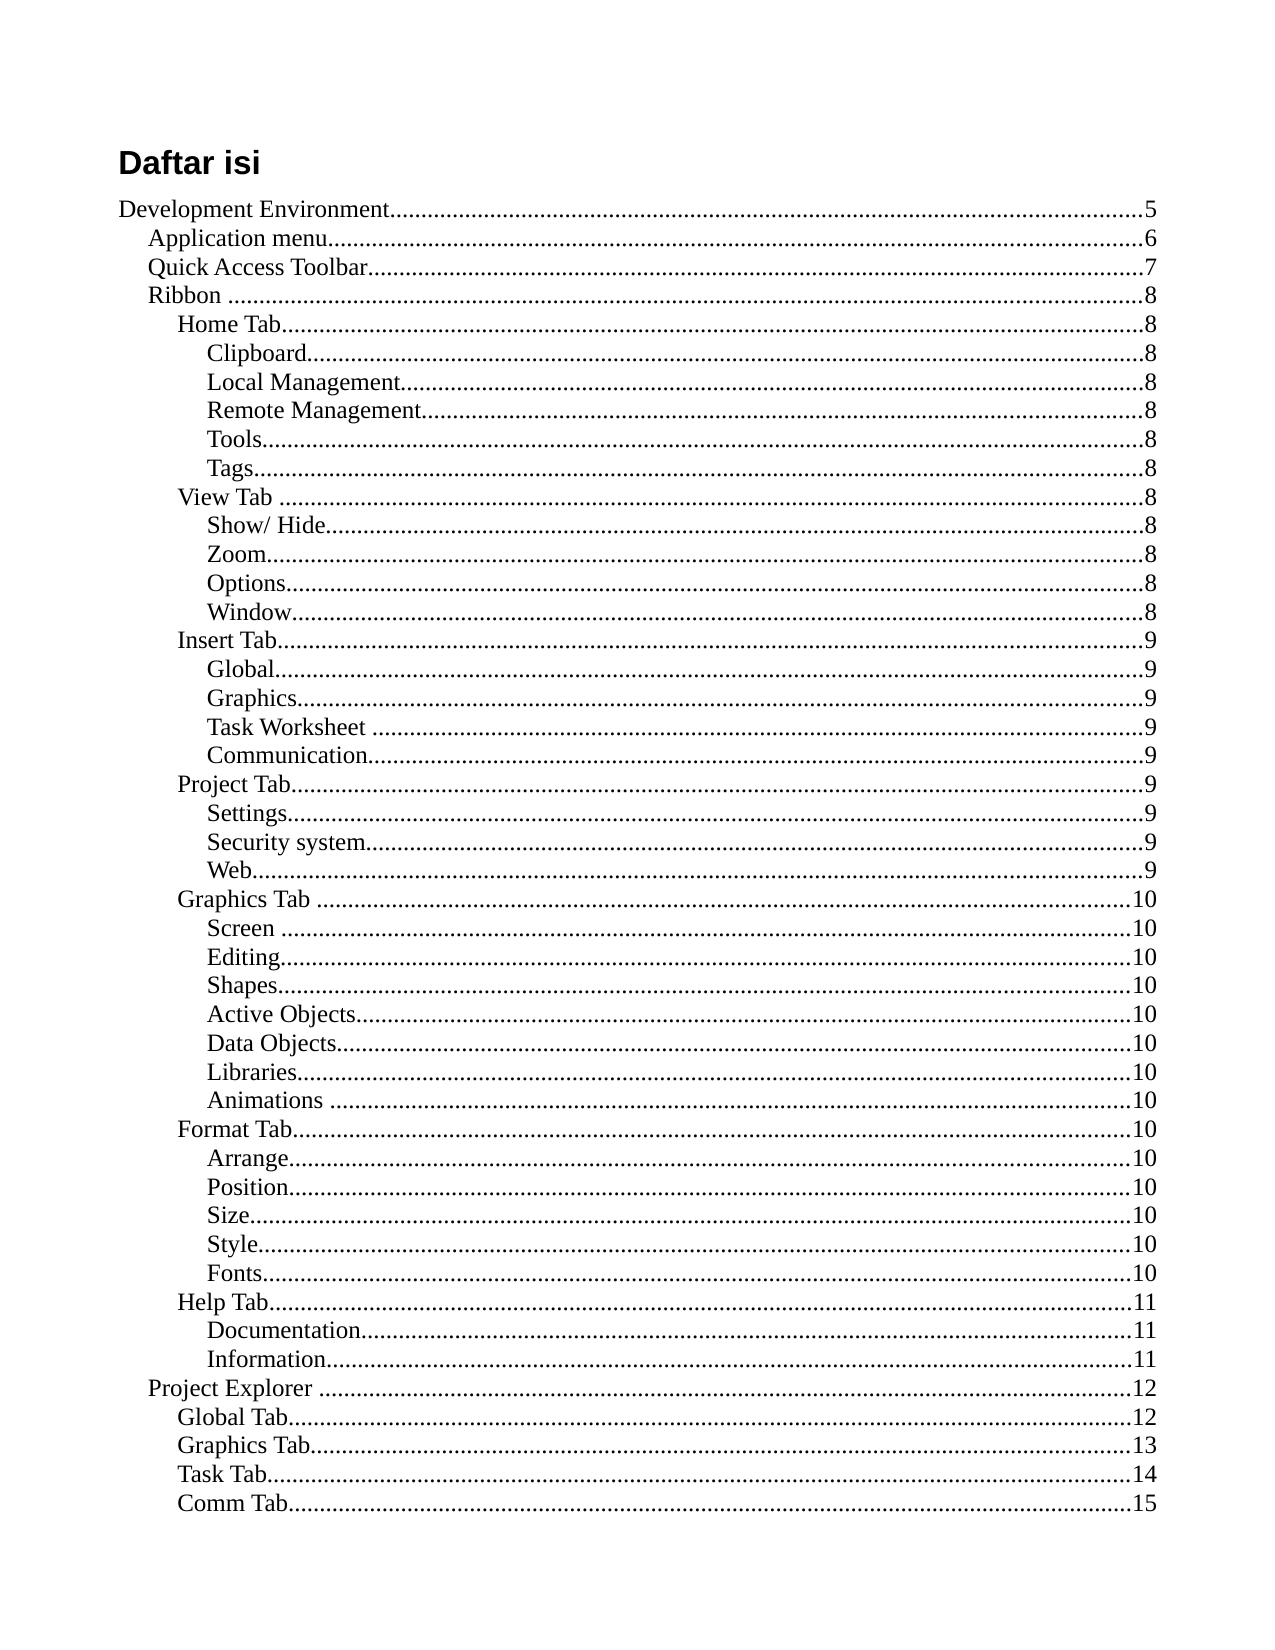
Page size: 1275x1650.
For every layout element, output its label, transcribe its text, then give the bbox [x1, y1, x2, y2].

text Ribbon 8 [148, 280, 1157, 309]
text Local Management 8 [207, 367, 1157, 395]
text Clipboard 8 [207, 338, 1157, 367]
text Global Tab 12 [177, 1402, 1157, 1430]
text Project Tab 9 [177, 769, 1157, 798]
text Development Environment 5 [118, 194, 1157, 223]
text Insert Tab 9 [177, 625, 1157, 654]
text Data Objects 10 [207, 1028, 1157, 1057]
text Window 8 [207, 597, 1157, 625]
text Graphics 9 [207, 683, 1157, 712]
text Shapes 10 [207, 970, 1157, 999]
text Animations 10 [207, 1085, 1157, 1114]
text View Tab 8 [177, 482, 1157, 510]
text Screen 10 [207, 913, 1157, 942]
text Graphics Tab 13 [177, 1430, 1157, 1459]
subtitle Daftar isi [118, 143, 1157, 182]
text Graphics Tab 10 [177, 884, 1157, 913]
text Comm Tab 15 [177, 1488, 1157, 1517]
text Application menu 6 [148, 223, 1157, 252]
text Options 8 [207, 568, 1157, 597]
text Remote Management 8 [207, 395, 1157, 424]
text Settings 9 [207, 798, 1157, 827]
text Documentation 11 [207, 1315, 1157, 1344]
text Task Tab 14 [177, 1459, 1157, 1488]
text Zoom 8 [207, 539, 1157, 568]
text Size 10 [207, 1200, 1157, 1229]
text Help Tab 11 [177, 1287, 1157, 1315]
text Information 11 [207, 1344, 1157, 1373]
text Position 10 [207, 1172, 1157, 1200]
text Home Tab 8 [177, 309, 1157, 338]
text Libraries 10 [207, 1057, 1157, 1085]
text Project Explorer 12 [148, 1373, 1157, 1402]
text Security system 9 [207, 827, 1157, 855]
text Communication 9 [207, 740, 1157, 769]
text Tags 8 [207, 453, 1157, 482]
text Editing 10 [207, 942, 1157, 970]
text Task Worksheet 9 [207, 712, 1157, 740]
text Arrange 10 [207, 1143, 1157, 1172]
text Fonts 10 [207, 1258, 1157, 1287]
text Global 9 [207, 654, 1157, 683]
text Active Objects 10 [207, 999, 1157, 1028]
text Quick Access Toolbar 7 [148, 252, 1157, 280]
text Web 9 [207, 855, 1157, 884]
text Style 10 [207, 1229, 1157, 1258]
text Tools 8 [207, 424, 1157, 453]
text Format Tab 10 [177, 1114, 1157, 1143]
text Show/ Hide 8 [207, 510, 1157, 539]
